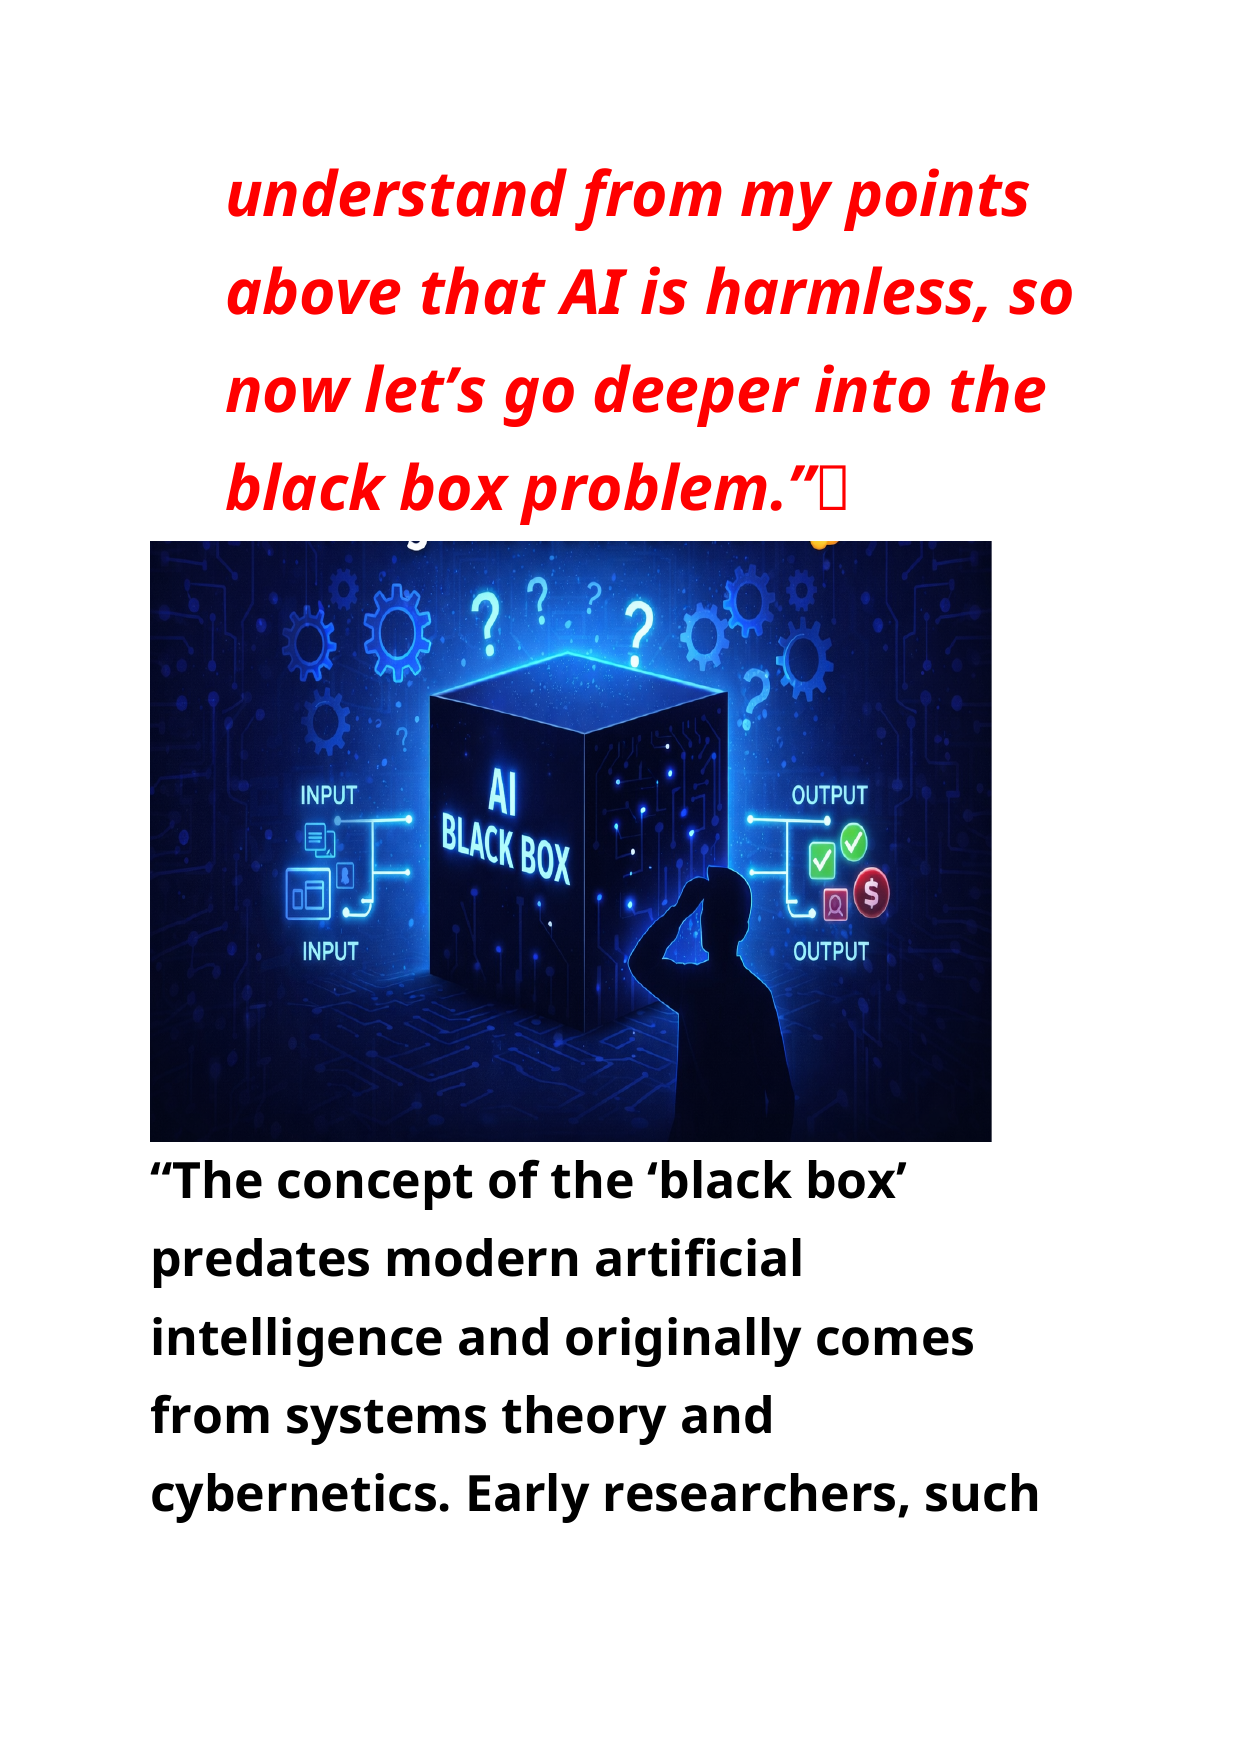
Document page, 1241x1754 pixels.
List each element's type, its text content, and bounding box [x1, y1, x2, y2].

text understand from my points above that AI is harmless, so now let’s go deeper into the black box problem.”🙄 [225, 150, 1090, 528]
picture [150, 541, 992, 1142]
text “The concept of the ‘black box’ predates modern artificial intelligence and originally comes from systems theory and cybernetics. Early researchers, such [150, 1145, 1090, 1527]
